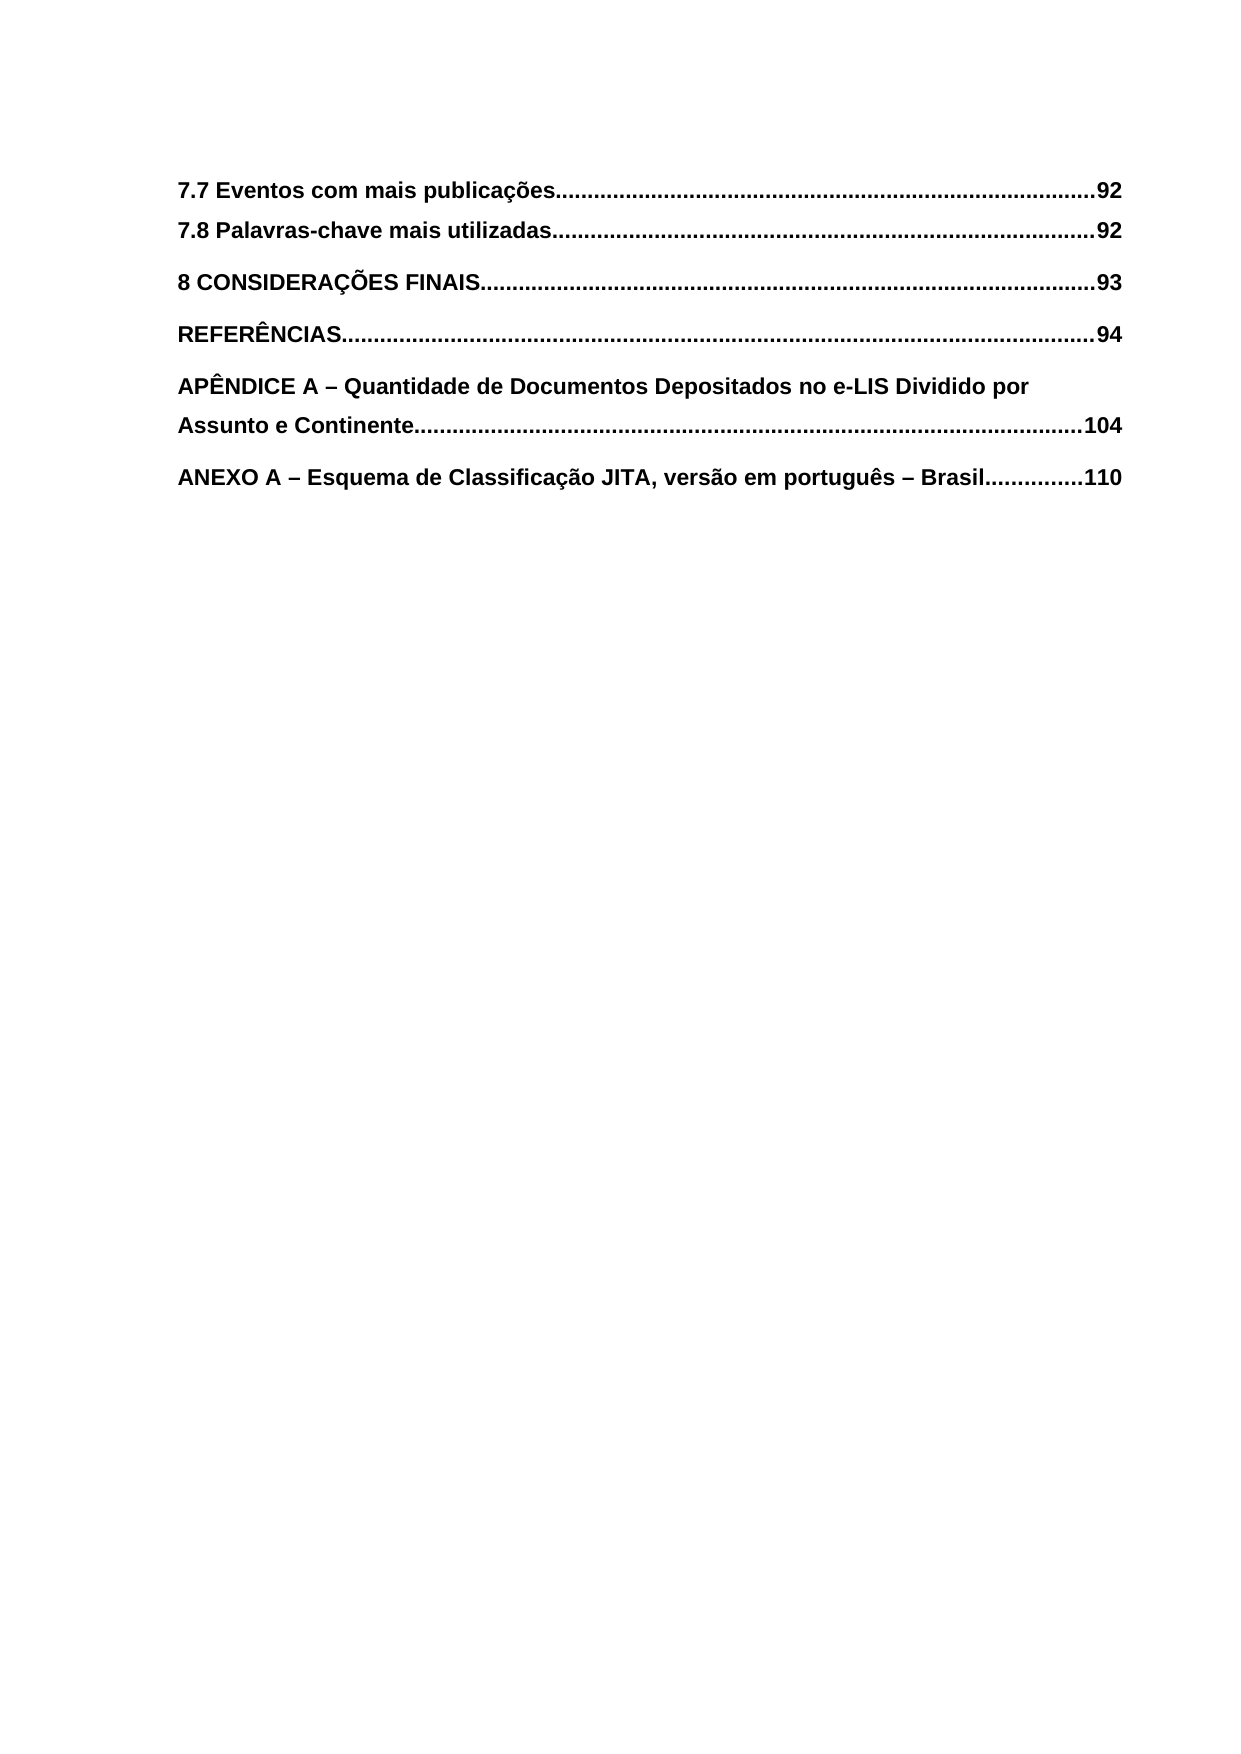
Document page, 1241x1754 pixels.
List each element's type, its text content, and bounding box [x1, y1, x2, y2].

text REFERÊNCIAS 94 [177, 321, 1122, 347]
text 7.8 Palavras-chave mais utilizadas 92 [177, 217, 1122, 243]
text ANEXO A – Esquema de Classificação JITA, versão em português – Brasil 110 [177, 464, 1122, 490]
text APÊNDICE A – Quantidade de Documentos Depositados no e-LIS Dividido por Assunto e Continente 104 [177, 373, 1122, 438]
text 7.7 Eventos com mais publicações 92 [177, 177, 1122, 203]
text 8 CONSIDERAÇÕES FINAIS 93 [177, 269, 1122, 295]
